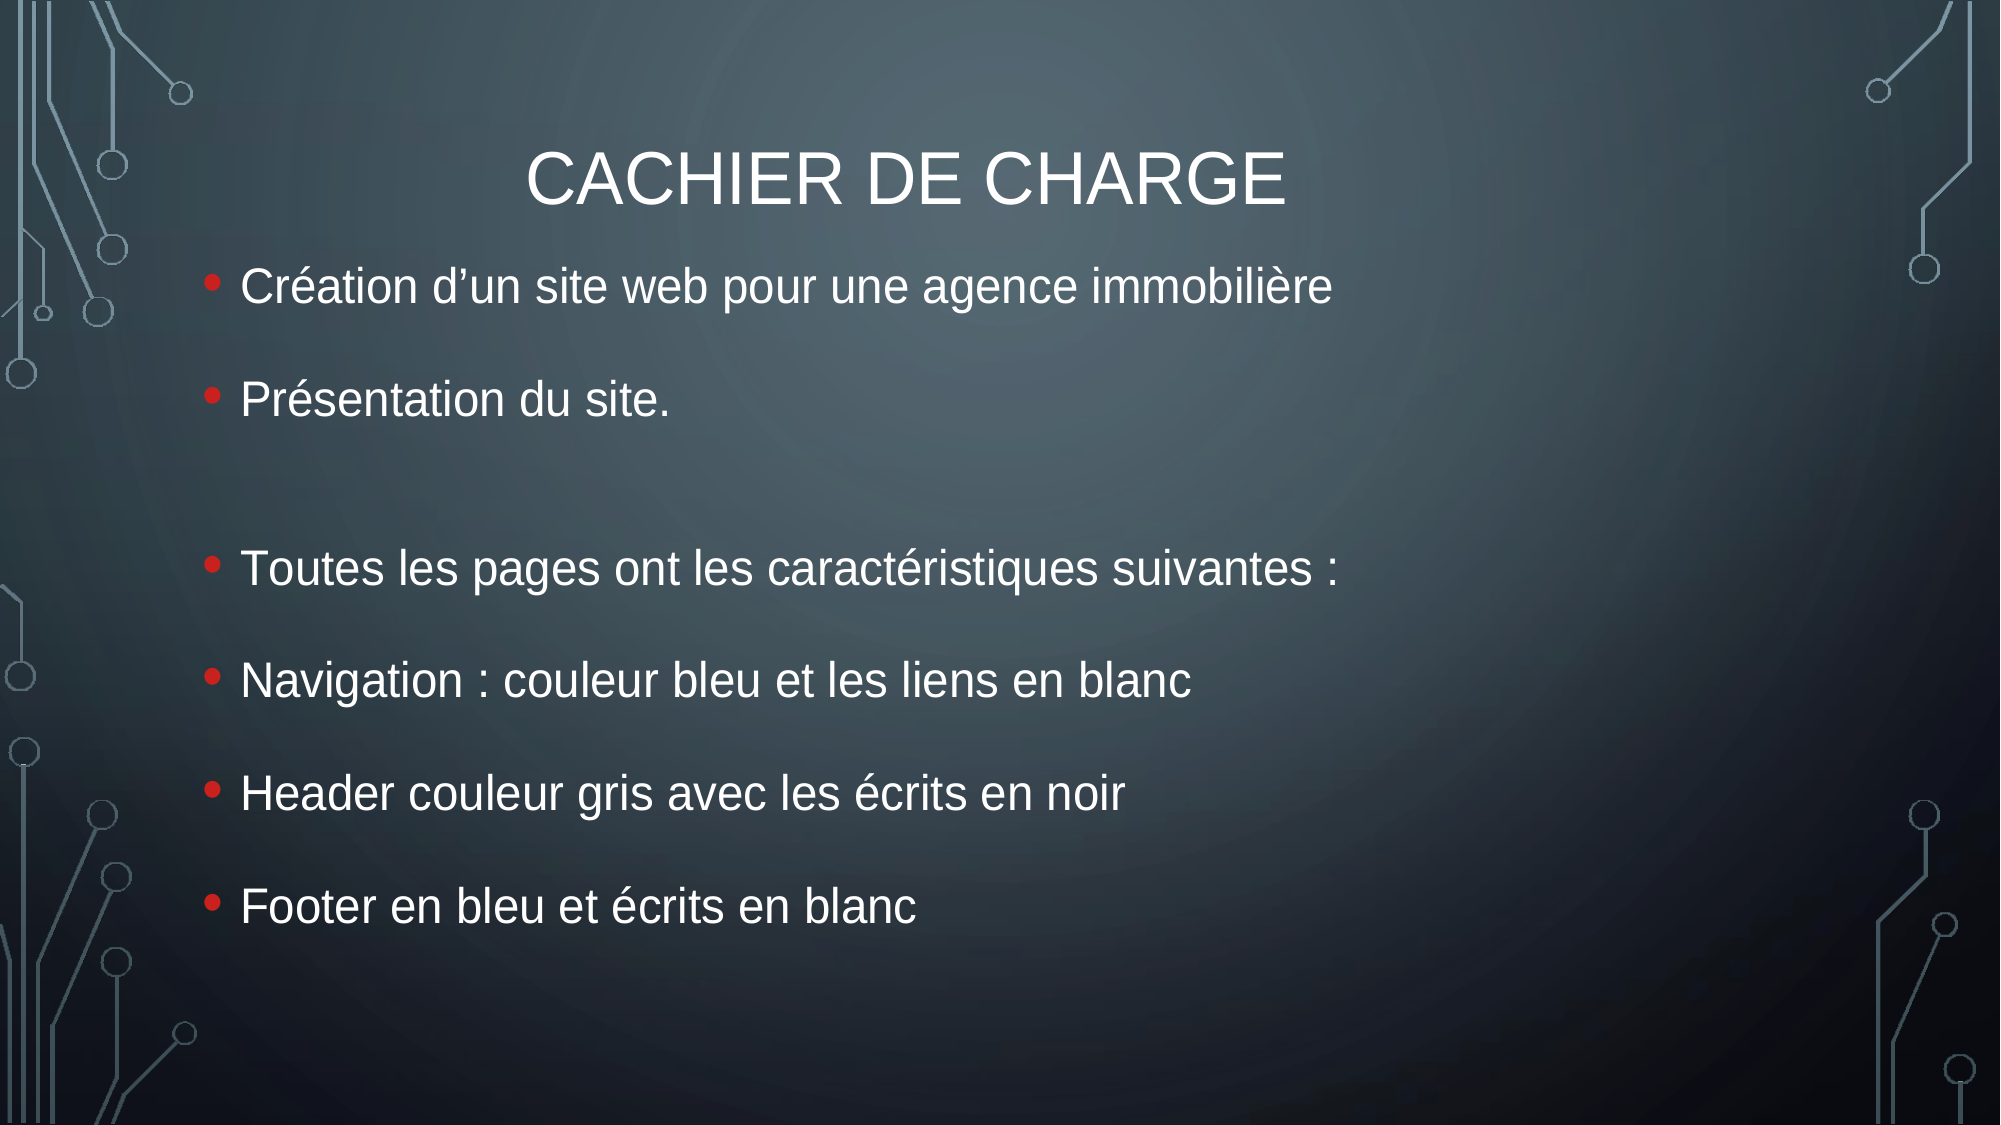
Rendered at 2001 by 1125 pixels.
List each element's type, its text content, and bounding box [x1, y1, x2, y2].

picture [0, 0, 2000, 1125]
list Navigation : couleur bleu et les liens en blanc [202, 639, 1779, 711]
list Création d’un site web pour une agence immobilière [202, 245, 1779, 317]
list Footer en bleu et écrits en blanc [202, 864, 1779, 936]
list Présentation du site. [202, 357, 1779, 429]
list Header couleur gris avec les écrits en noir [202, 752, 1779, 824]
list Toutes les pages ont les caractéristiques suivantes : [202, 527, 1779, 598]
subtitle CACHIER DE CHARGE [202, 134, 1971, 220]
